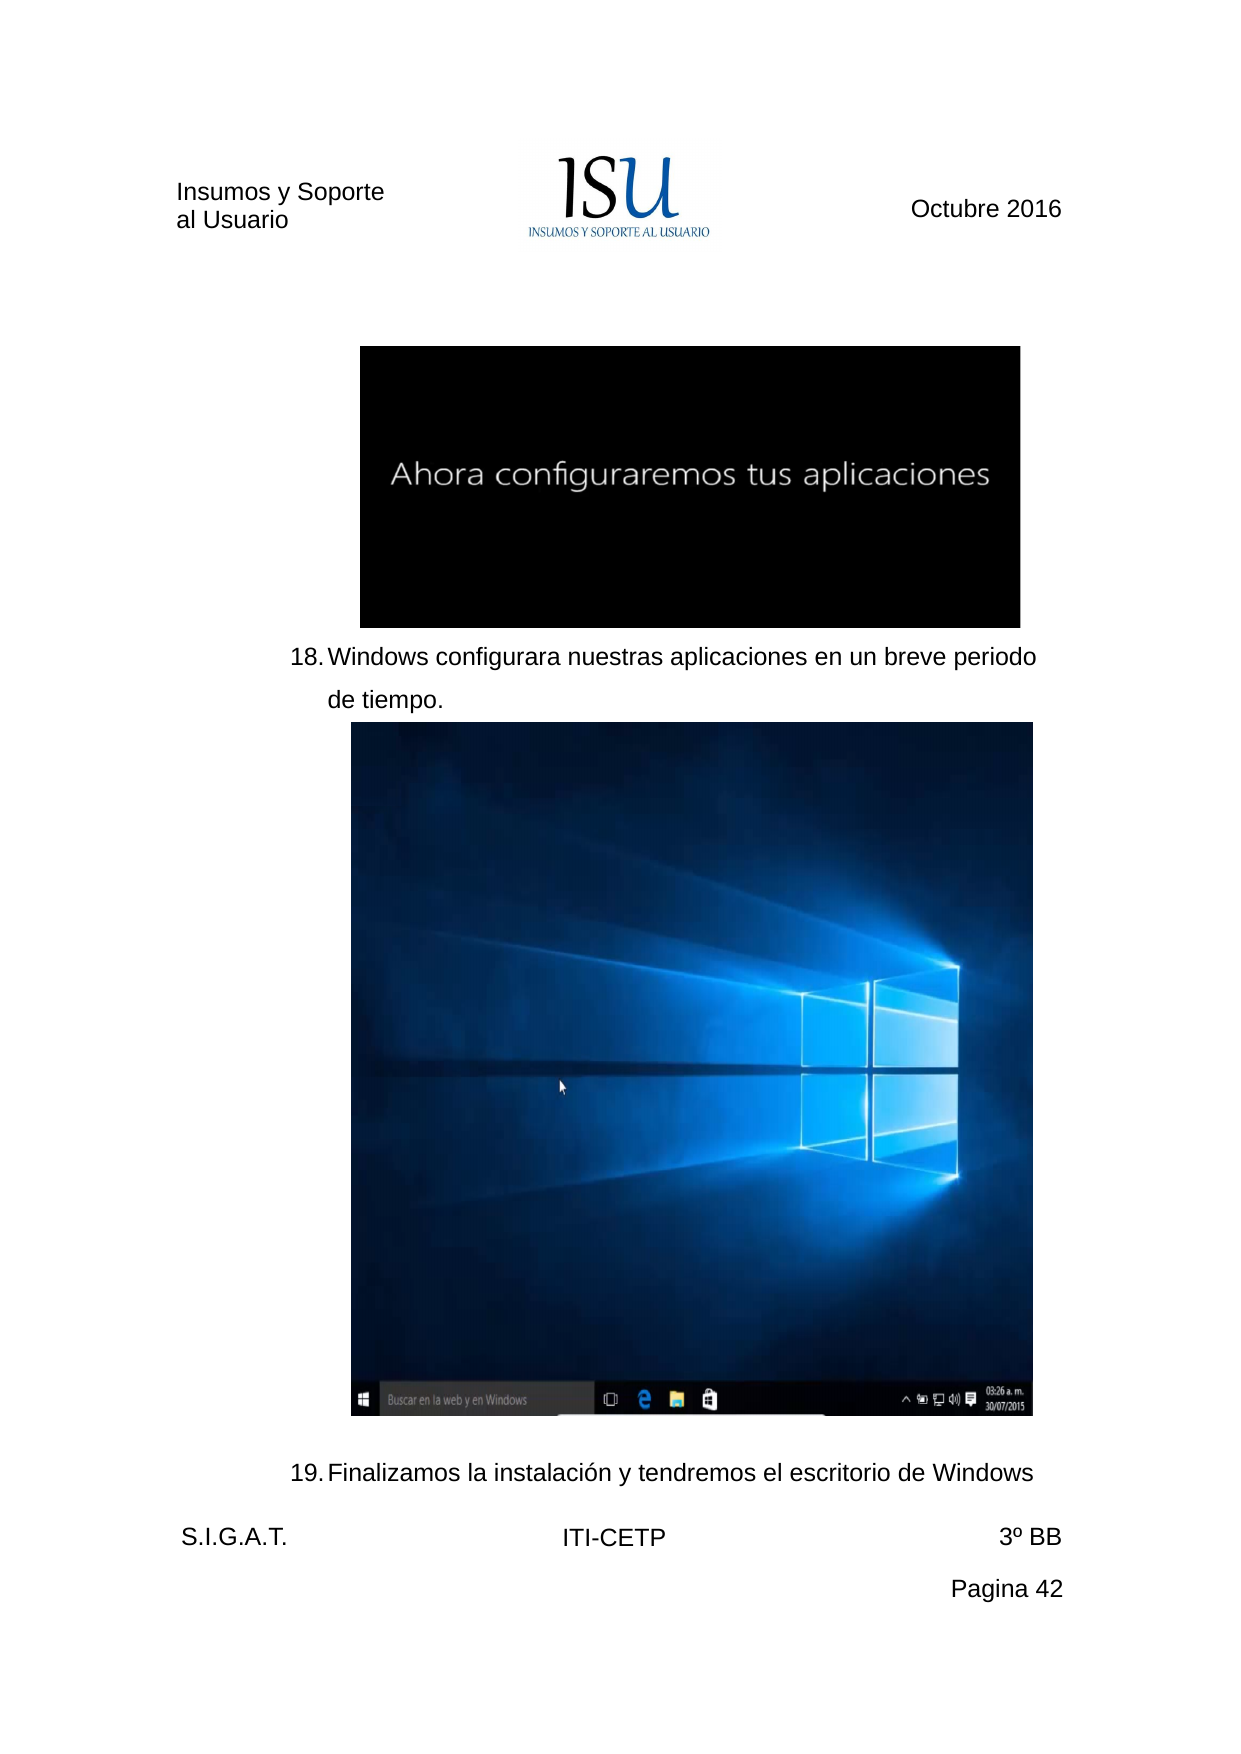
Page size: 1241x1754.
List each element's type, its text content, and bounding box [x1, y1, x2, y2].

list Finalizamos la instalación y tendremos el escritorio de Windows 10. [290, 1458, 1063, 1487]
list Windows configurara nuestras aplicaciones en un breve periodo de tiempo. [290, 389, 1063, 1444]
list [290, 260, 1063, 332]
picture [517, 138, 723, 252]
